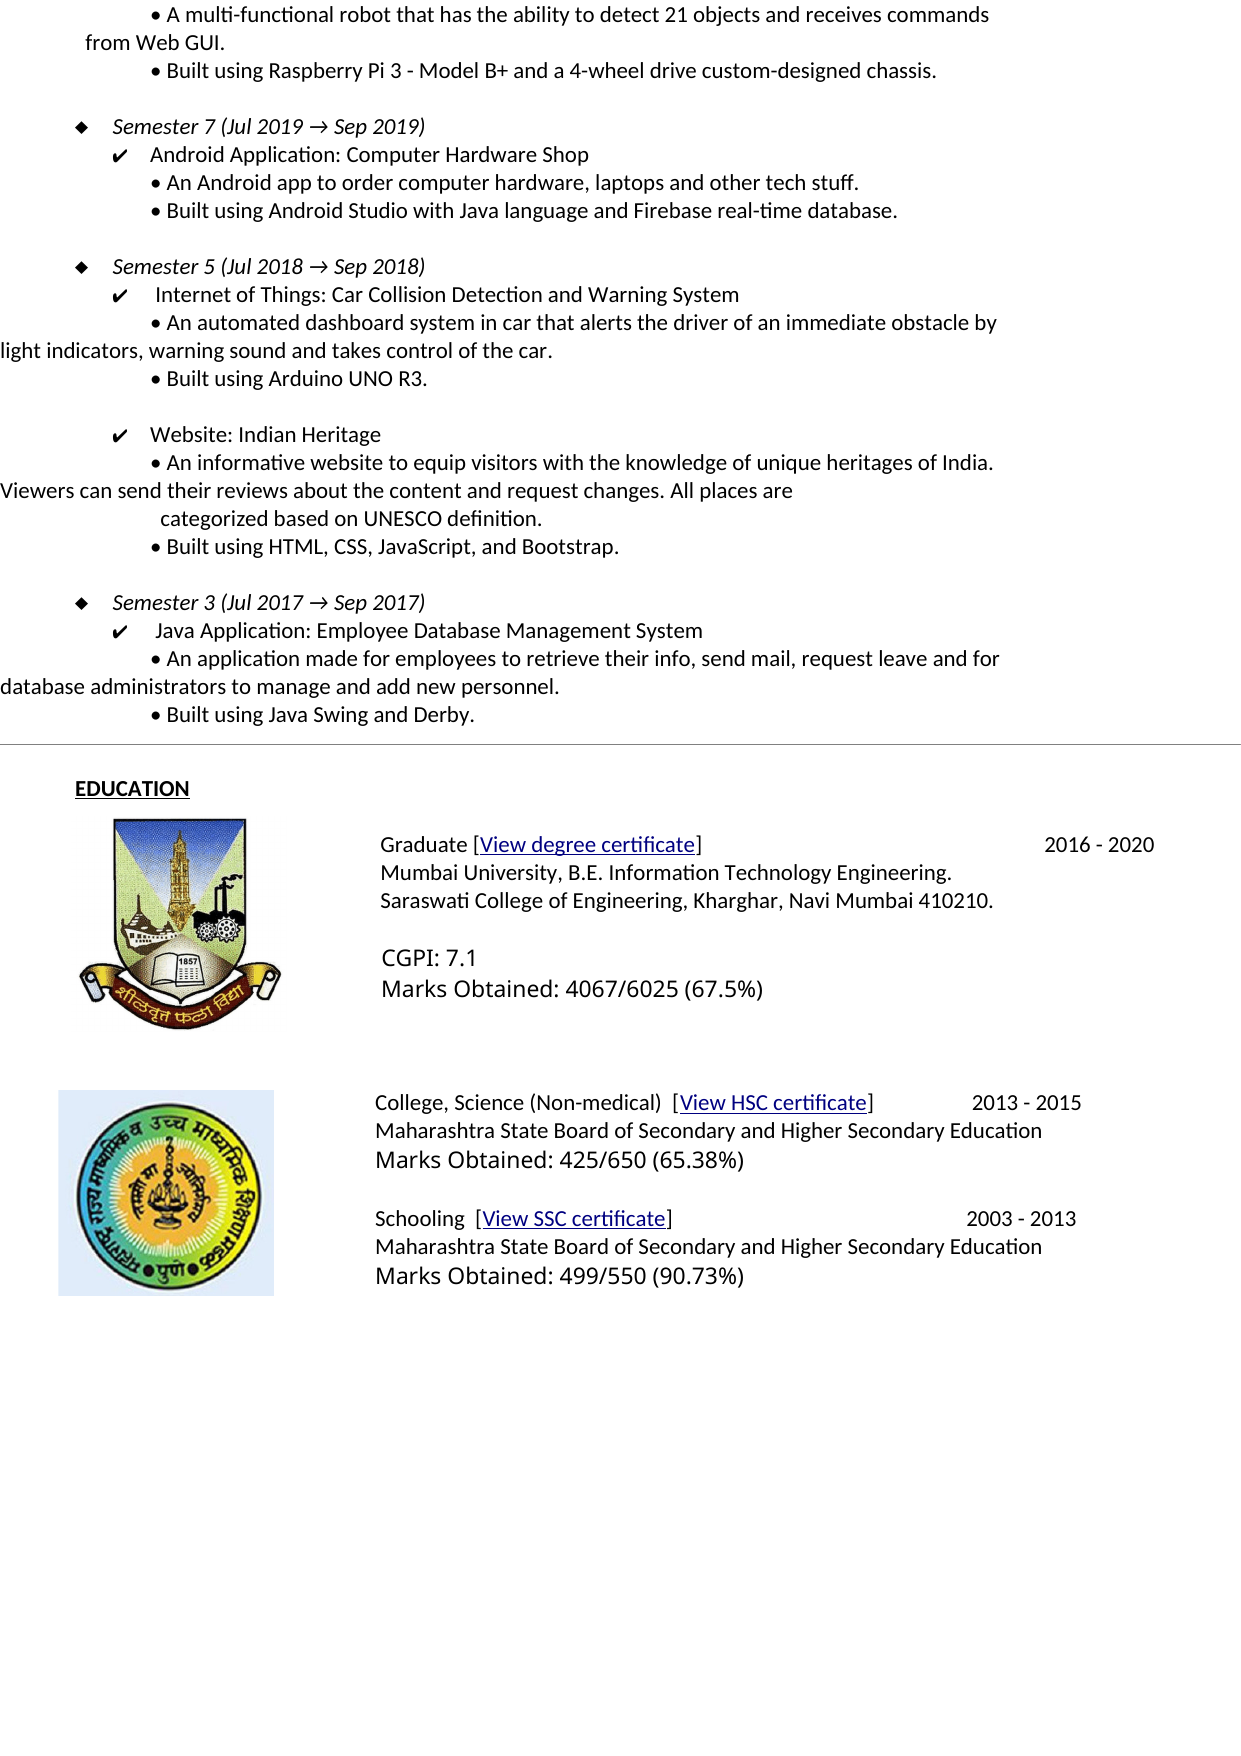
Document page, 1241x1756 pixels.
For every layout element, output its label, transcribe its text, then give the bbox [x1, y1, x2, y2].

text • Built using Raspberry Pi 3 - Model B+ and a 4-wheel drive custom-designed chassis. [0, 56, 1241, 84]
text [0, 858, 71, 886]
text Marks Obtained: 499/550 (90.73%) [274, 1260, 1241, 1291]
text Schooling [View SSC certificate] 2003 - 2013 [274, 1204, 1241, 1232]
text • An Android app to order computer hardware, laptops and other tech stuff. [0, 168, 1241, 196]
picture [71, 816, 287, 1032]
list Internet of Things: Car Collision Detection and Warning System [112, 280, 1241, 308]
text • An informative website to equip visitors with the knowledge of unique heritages of India. Viewers can send their reviews about the content and request changes. All places are [0, 448, 1241, 504]
text [0, 1232, 58, 1260]
text EDUCATION [0, 774, 1241, 802]
text Maharashtra State Board of Secondary and Higher Secondary Education [274, 1232, 1241, 1260]
text [0, 973, 71, 1004]
text Saraswati College of Engineering, Kharghar, Navi Mumbai 410210. [287, 886, 1241, 914]
text • An automated dashboard system in car that alerts the driver of an immediate obstacle by light indicators, warning sound and takes control of the car. [0, 308, 1241, 364]
text • Built using Arduino UNO R3. [0, 364, 1241, 392]
text [0, 1144, 58, 1176]
text CGPI: 7.1 [287, 942, 1241, 973]
text categorized based on UNESCO definition. [0, 504, 1241, 532]
text • A multi-functional robot that has the ability to detect 21 objects and receives commands from Web GUI. [0, 0, 1241, 56]
text [0, 1116, 58, 1144]
text Mumbai University, B.E. Information Technology Engineering. [287, 858, 1241, 886]
list Website: Indian Heritage [112, 420, 1241, 448]
text [0, 830, 71, 858]
text [0, 942, 71, 973]
text Maharashtra State Board of Secondary and Higher Secondary Education [274, 1116, 1241, 1144]
list Semester 3 (Jul 2017 → Sep 2017) [75, 588, 1241, 616]
text College, Science (Non-medical) [View HSC certificate] 2013 - 2015 [0, 1088, 1241, 1116]
text Marks Obtained: 425/650 (65.38%) [274, 1144, 1241, 1176]
list Semester 5 (Jul 2018 → Sep 2018) [75, 252, 1241, 280]
text Marks Obtained: 4067/6025 (67.5%) [287, 973, 1241, 1004]
list Semester 7 (Jul 2019 → Sep 2019) [75, 112, 1241, 140]
text • Built using Android Studio with Java language and Firebase real-time database. [0, 196, 1241, 224]
text [0, 1260, 58, 1291]
text • Built using HTML, CSS, JavaScript, and Bootstrap. [0, 532, 1241, 560]
list Android Application: Computer Hardware Shop [112, 140, 1241, 168]
picture [58, 1090, 274, 1296]
text [0, 1204, 58, 1232]
text • An application made for employees to retrieve their info, send mail, request leave and for database administrators to manage and add new personnel. [0, 644, 1241, 701]
text [0, 886, 71, 914]
text • Built using Java Swing and Derby. [0, 701, 1241, 728]
text Graduate [View degree certificate] 2016 - 2020 [287, 830, 1241, 858]
list Java Application: Employee Database Management System [112, 616, 1241, 644]
